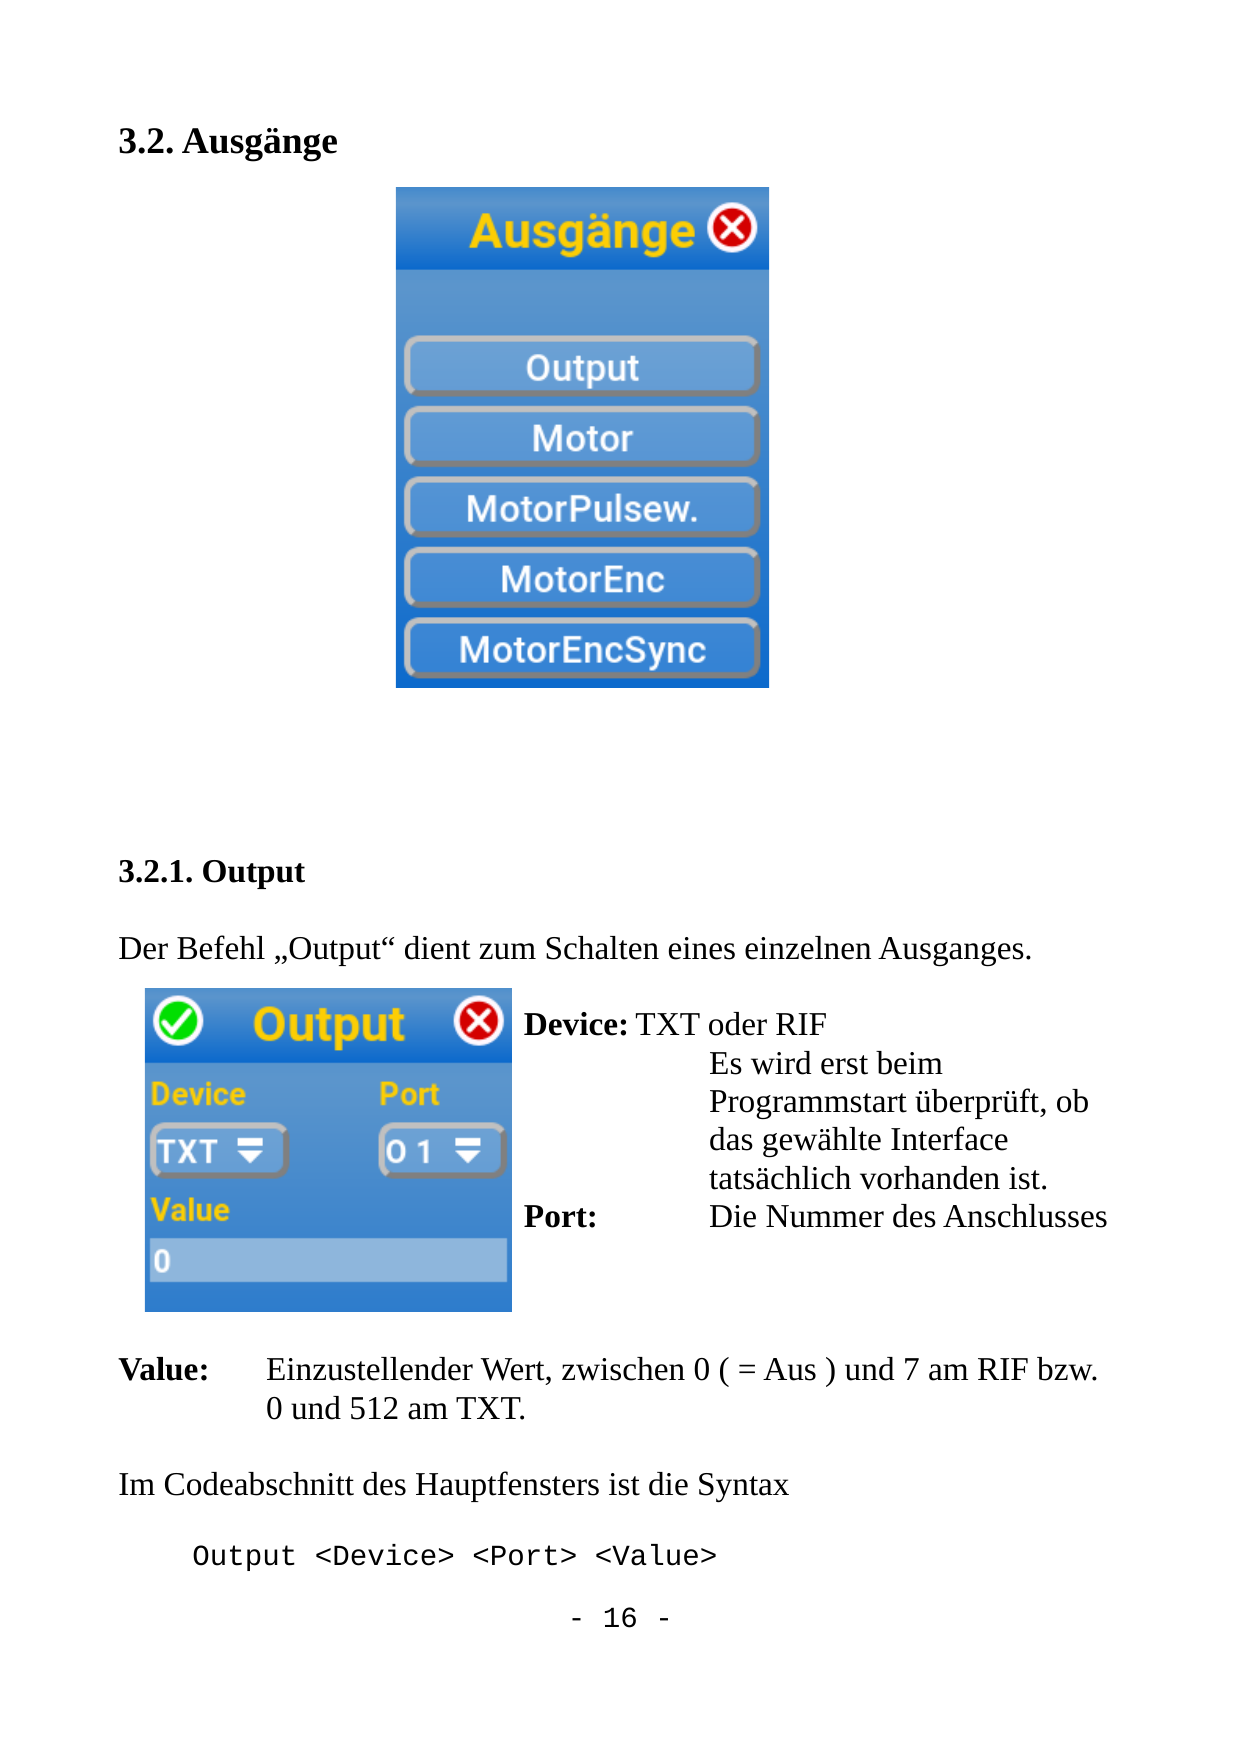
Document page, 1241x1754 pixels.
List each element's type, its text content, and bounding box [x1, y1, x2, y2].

text [118, 1196, 144, 1234]
text 3.2. Ausgänge [118, 118, 1122, 161]
text Der Befehl „Output“ dient zum Schalten eines einzelnen Ausganges. [118, 928, 1122, 966]
picture [395, 187, 770, 688]
text Port: Die Nummer des Anschlusses [512, 1196, 1122, 1234]
text [118, 1004, 144, 1043]
text [118, 1043, 144, 1196]
picture [144, 988, 512, 1312]
text Value: Einzustellender Wert, zwischen 0 ( = Aus ) und 7 am RIF bzw. 0 und 512 am TXT. [118, 1349, 1122, 1426]
text Device: TXT oder RIF [512, 1004, 1122, 1043]
text Output <Device> <Port> <Value> [118, 1541, 1122, 1574]
text Im Codeabschnitt des Hauptfensters ist die Syntax [118, 1464, 1122, 1503]
text 3.2.1. Output [118, 851, 1122, 889]
text Es wird erst beim Programmstart überprüft, ob das gewählte Interface tatsächlich vorhanden ist. [512, 1043, 1122, 1196]
